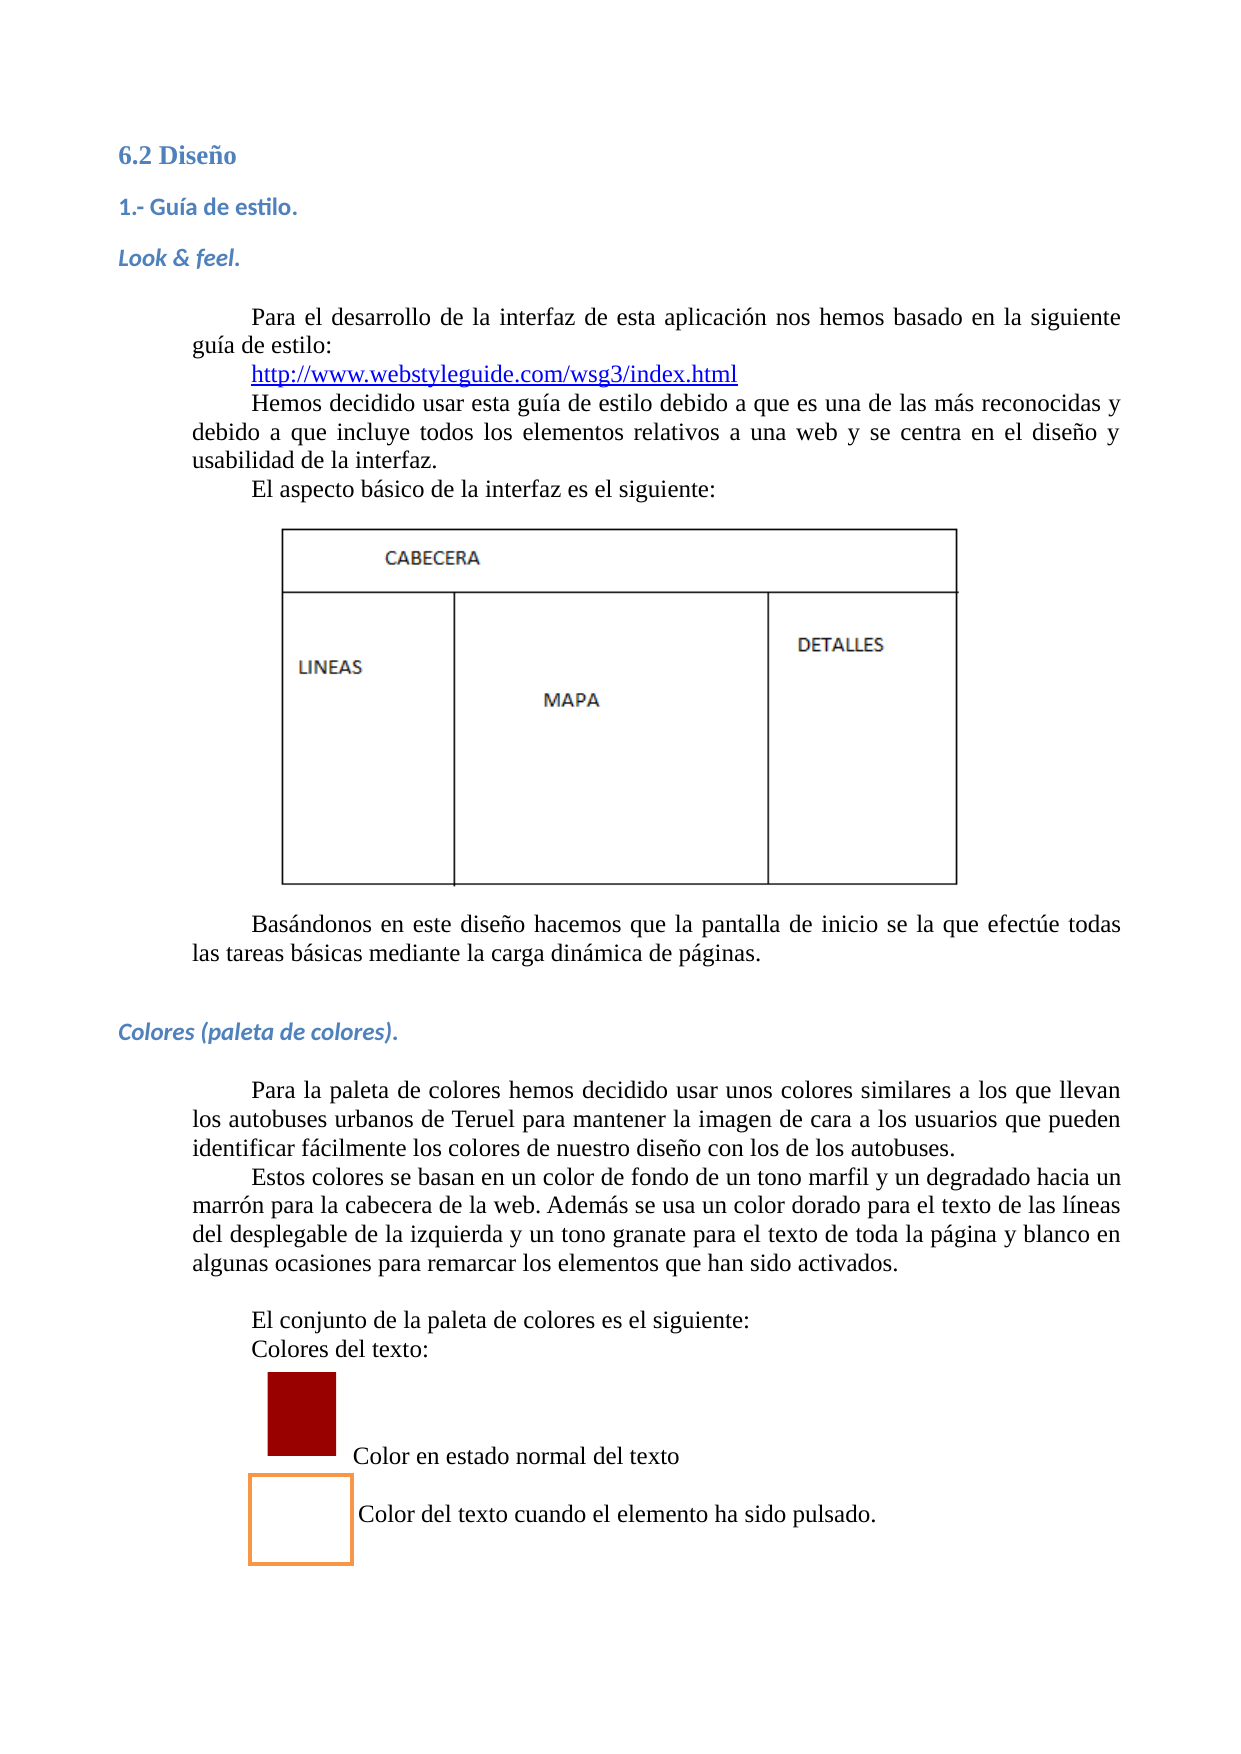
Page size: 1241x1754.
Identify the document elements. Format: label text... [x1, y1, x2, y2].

text El aspecto básico de la interfaz es el siguiente: [192, 474, 1122, 503]
text Color en estado normal del texto [192, 1363, 1122, 1470]
subtitle Look & feel. [118, 242, 1122, 273]
picture [267, 1372, 337, 1456]
subtitle 1.- Guía de estilo. [118, 191, 1122, 221]
text Colores del texto: [192, 1334, 1122, 1363]
text Para la paleta de colores hemos decidido usar unos colores similares a los que llevan los autobuses urbanos de Teruel para mantener la imagen de cara a los usuarios que pueden identificar fácilmente los colores de nuestro diseño con los de los autobuses. [192, 1075, 1122, 1162]
text Estos colores se basan en un color de fondo de un tono marfil y un degradado hacia un marrón para la cabecera de la web. Además se usa un color dorado para el texto de las líneas del desplegable de la izquierda y un tono granate para el texto de toda la página y blanco en algunas ocasiones para remarcar los elementos que han sido activados. [192, 1162, 1122, 1277]
text Basándonos en este diseño hacemos que la pantalla de inicio se la que efectúe todas las tareas básicas mediante la carga dinámica de páginas. [192, 909, 1122, 967]
text http://www.webstyleguide.com/wsg3/index.html [192, 359, 1122, 388]
text [192, 1499, 248, 1527]
text Hemos decidido usar esta guía de estilo debido a que es una de las más reconocidas y debido a que incluye todos los elementos relativos a una web y se centra en el diseño y usabilidad de la interfaz. [192, 388, 1122, 474]
text Color del texto cuando el elemento ha sido pulsado. [354, 1499, 1122, 1527]
picture [267, 511, 971, 900]
text El conjunto de la paleta de colores es el siguiente: [192, 1305, 1122, 1334]
subtitle Colores (paleta de colores). [118, 1016, 1122, 1047]
text Para el desarrollo de la interfaz de esta aplicación nos hemos basado en la siguiente guía de estilo: [192, 302, 1122, 359]
subtitle 6.2 Diseño [117, 139, 1122, 170]
